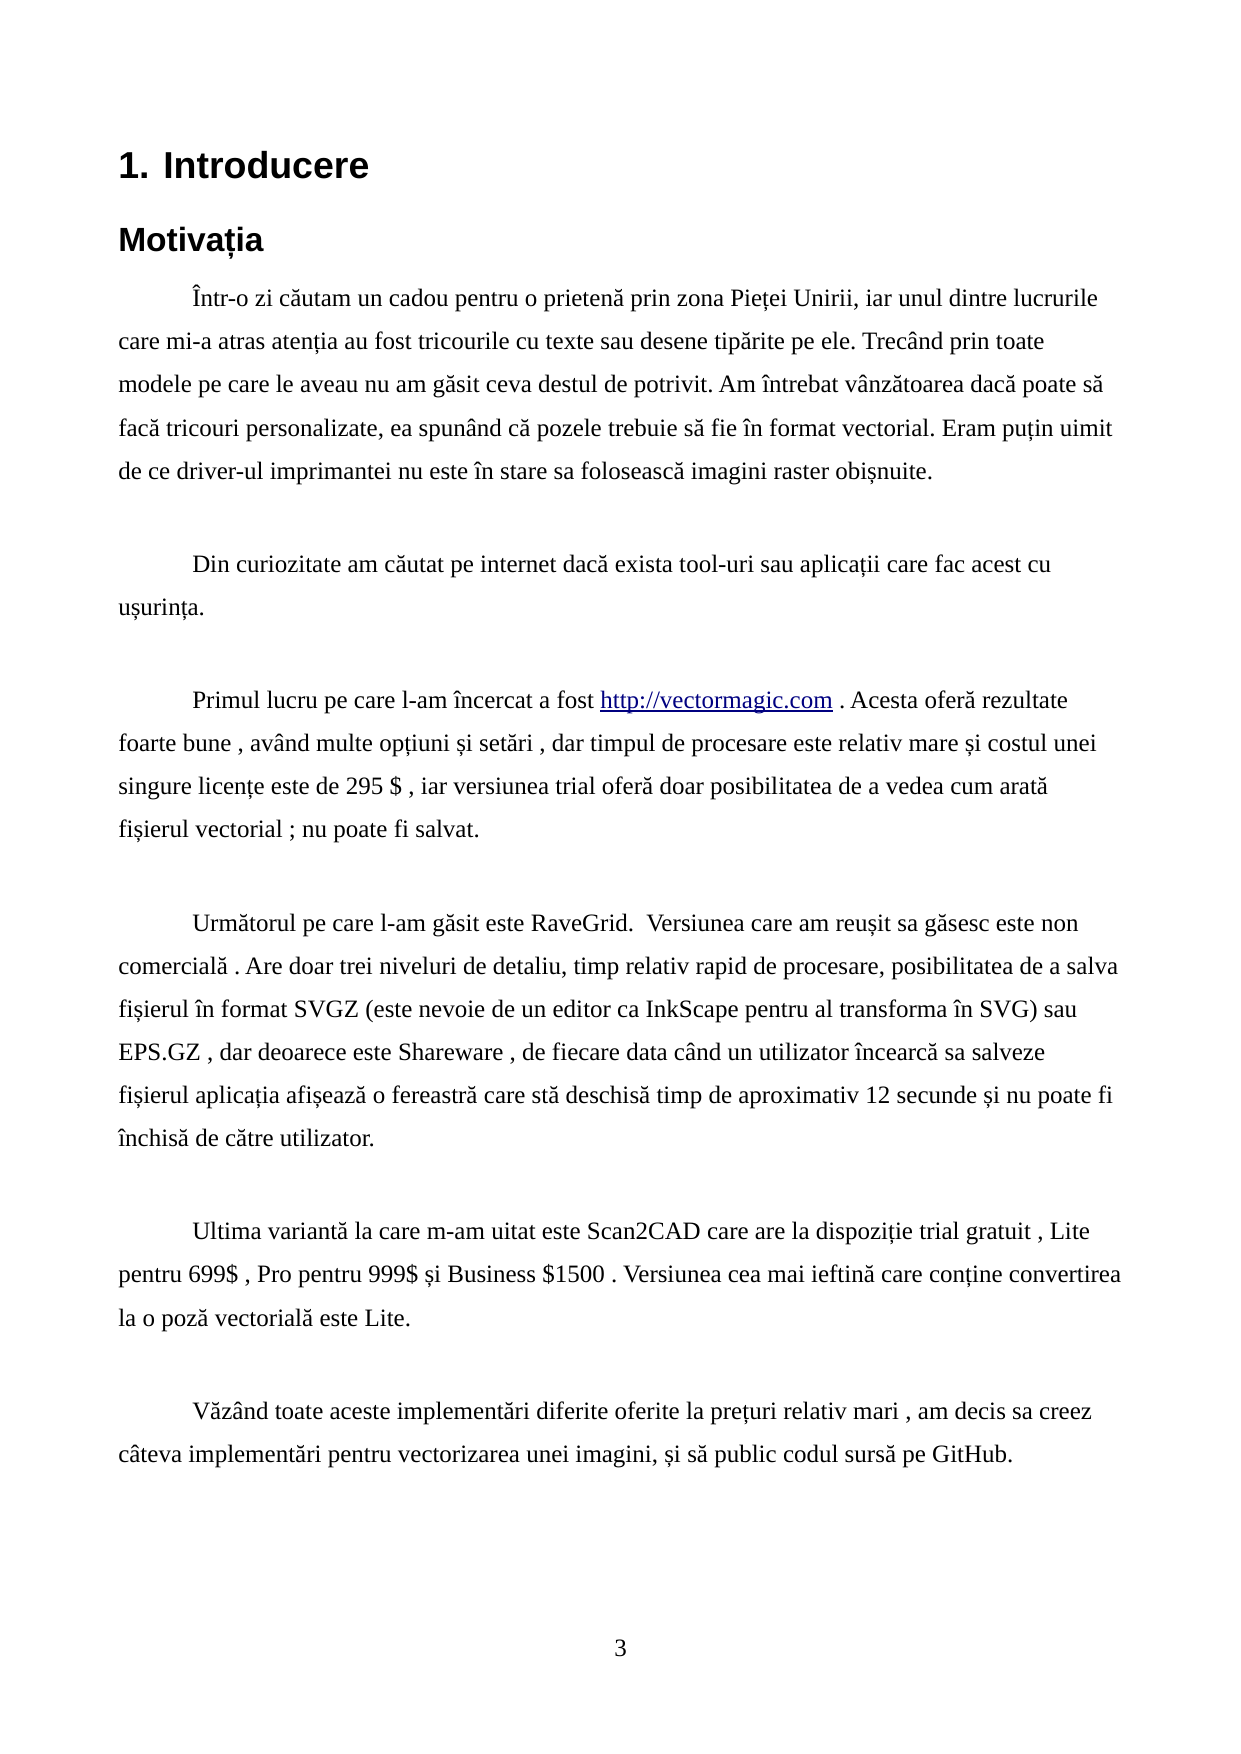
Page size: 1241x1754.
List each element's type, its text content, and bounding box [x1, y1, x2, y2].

list Într-o zi căutam un cadou pentru o prietenă prin zona Pieței Unirii, iar unul dintre lucrurile care mi-a atras atenția au fost tricourile cu texte sau desene tipărite pe ele. Trecând prin toate modele pe care le aveau nu am găsit ceva destul de potrivit. Am întrebat vânzătoarea dacă poate să facă tricouri personalizate, ea spunând că pozele trebuie să fie în format vectorial. Eram puțin uimit de ce driver-ul imprimantei nu este în stare sa folosească imagini raster obișnuite. [118, 283, 1122, 484]
list Văzând toate aceste implementări diferite oferite la prețuri relativ mari , am decis sa creez câteva implementări pentru vectorizarea unei imagini, și să public codul sursă pe GitHub. [118, 1396, 1122, 1468]
list Următorul pe care l-am găsit este RaveGrid. Versiunea care am reușit sa găsesc este non comercială . Are doar trei niveluri de detaliu, timp relativ rapid de procesare, posibilitatea de a salva fișierul în format SVGZ (este nevoie de un editor ca InkScape pentru al transforma în SVG) sau EPS.GZ , dar deoarece este Shareware , de fiecare data când un utilizator încearcă sa salveze fișierul aplicația afișează o fereastră care stă deschisă timp de aproximativ 12 secunde și nu poate fi închisă de către utilizator. [118, 908, 1122, 1152]
list Primul lucru pe care l-am încercat a fost http://vectormagic.com . Acesta oferă rezultate foarte bune , având multe opțiuni și setări , dar timpul de procesare este relativ mare și costul unei singure licențe este de 295 $ , iar versiunea trial oferă doar posibilitatea de a vedea cum arată fișierul vectorial ; nu poate fi salvat. [118, 685, 1122, 843]
subtitle Introducere [118, 143, 1122, 186]
subtitle Motivația [118, 219, 1122, 258]
list Ultima variantă la care m-am uitat este Scan2CAD care are la dispoziție trial gratuit , Lite pentru 699$ , Pro pentru 999$ și Business $1500 . Versiunea cea mai ieftină care conține convertirea la o poză vectorială este Lite. [118, 1216, 1122, 1331]
list Din curiozitate am căutat pe internet dacă exista tool-uri sau aplicații care fac acest cu ușurința. [118, 549, 1122, 621]
